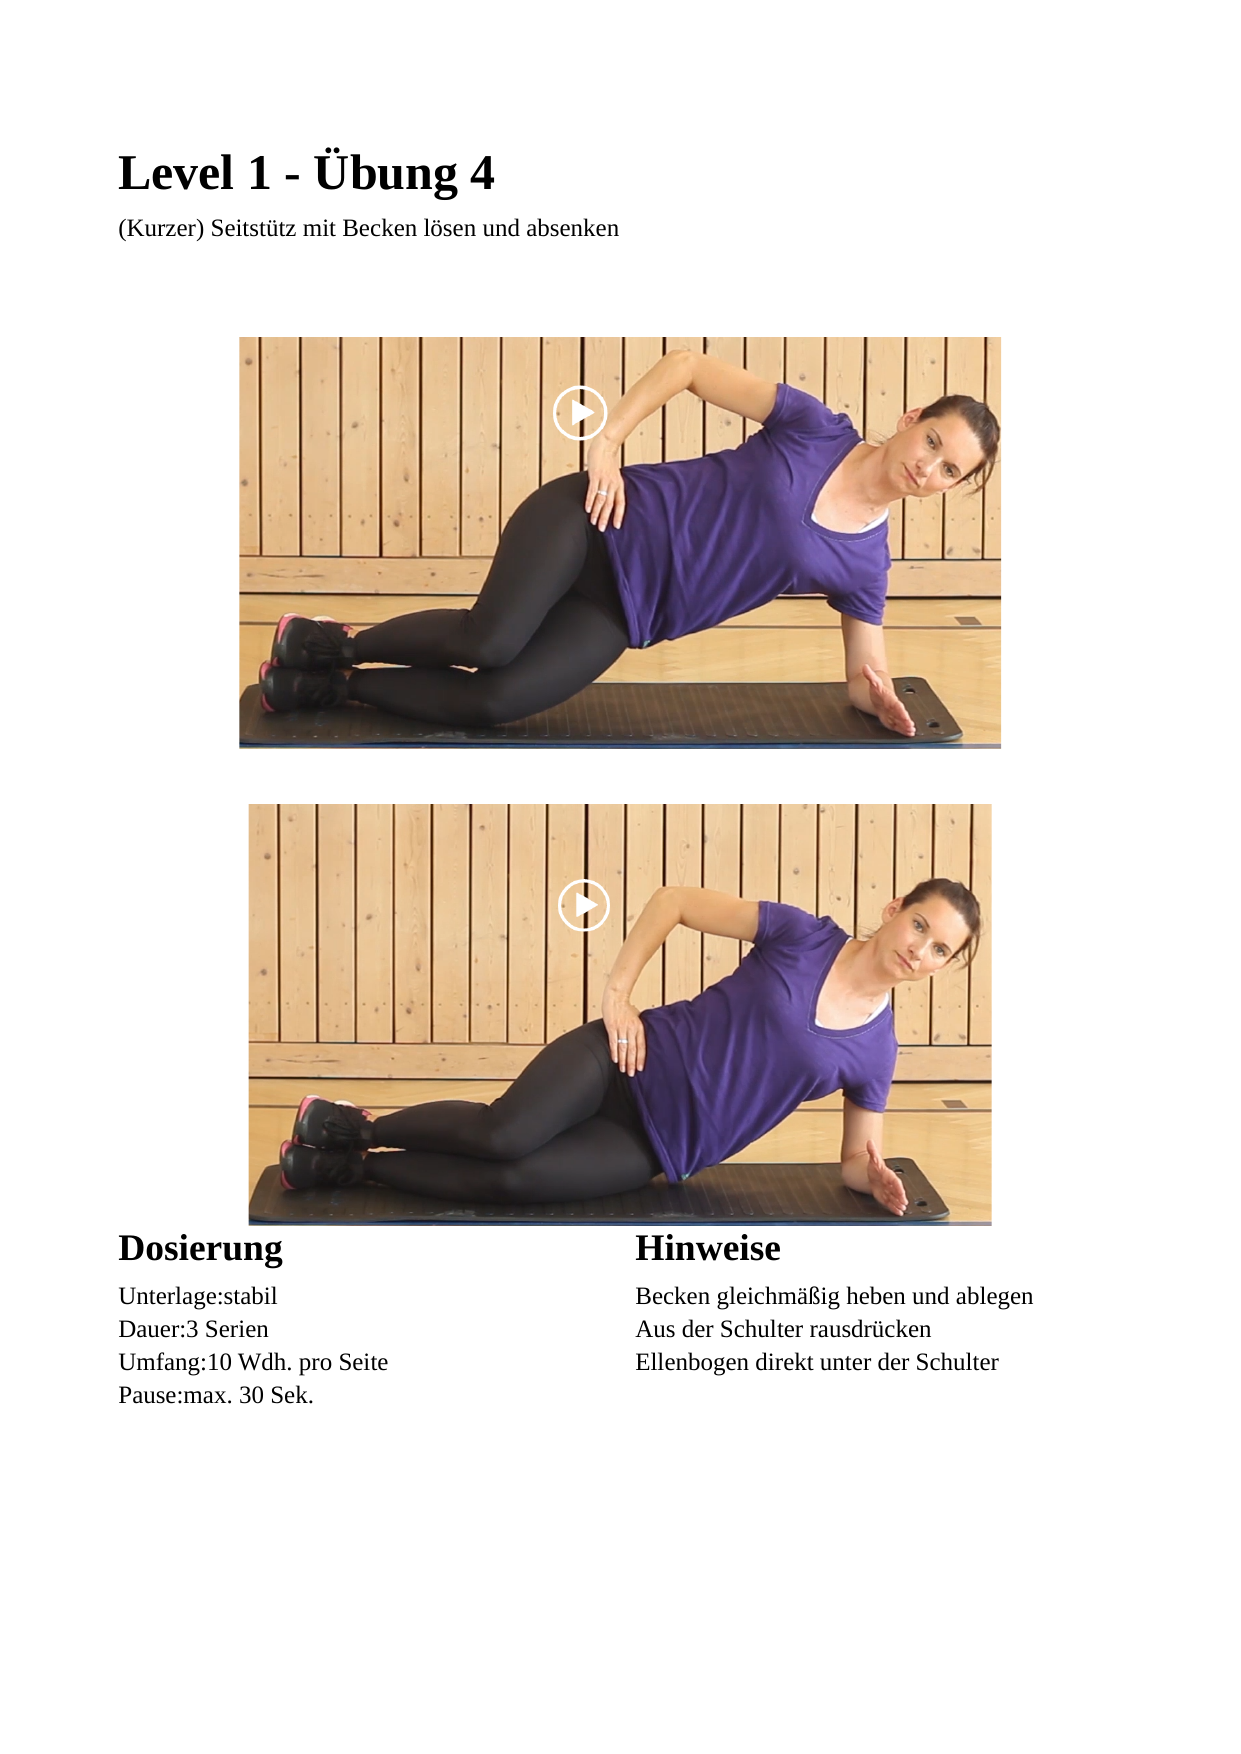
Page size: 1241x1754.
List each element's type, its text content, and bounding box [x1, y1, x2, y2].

text Unterlage:stabil Becken gleichmäßig heben und ablegen Dauer:3 Serien Aus der Schulter rausdrücken Umfang:10 Wdh. pro Seite Ellenbogen direkt unter der Schulter Pause:max. 30 Sek. [118, 1281, 1122, 1409]
text (Kurzer) Seitstütz mit Becken lösen und absenken [118, 213, 1122, 242]
picture [248, 804, 992, 1226]
subtitle Dosierung Hinweise [118, 1024, 1122, 1269]
picture [239, 337, 1002, 749]
subtitle Level 1 - Übung 4 [118, 143, 1122, 201]
